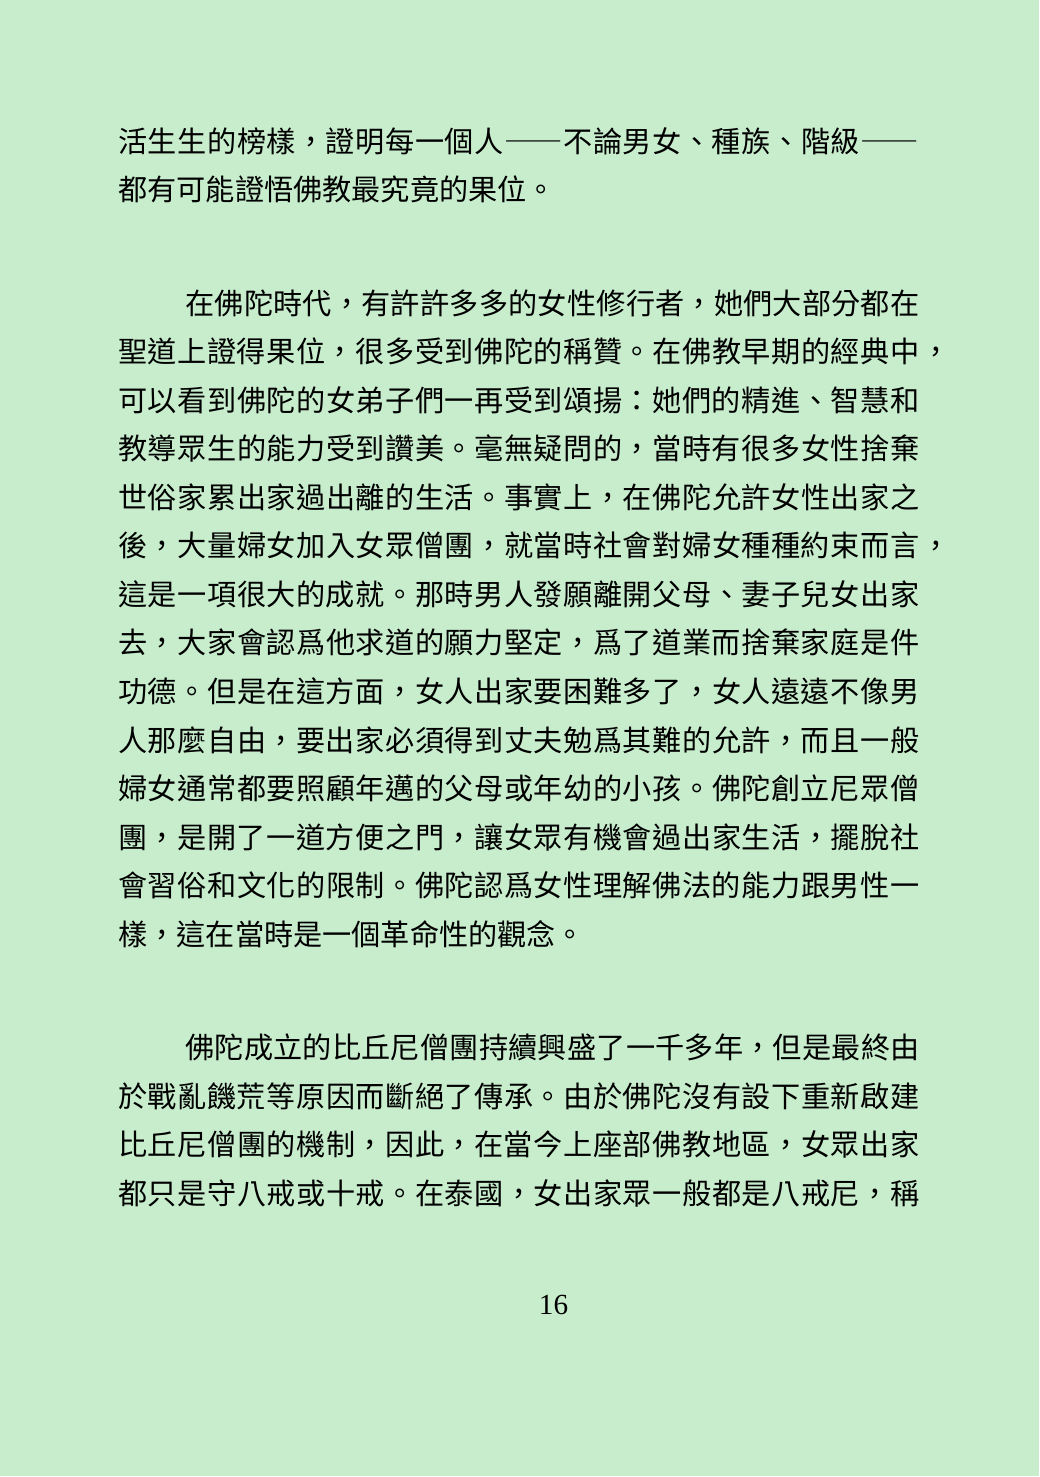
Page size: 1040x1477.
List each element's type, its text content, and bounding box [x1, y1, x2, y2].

text 活生生的榜樣，證明每一個人——不論男女、種族、階級——都有可能證悟佛教最究竟的果位。 [118, 118, 921, 209]
text 在佛陀時代，有許許多多的女性修行者，她們大部分都在聖道上證得果位，很多受到佛陀的稱贊。在佛教早期的經典中，可以看到佛陀的女弟子們一再受到頌揚：她們的精進、智慧和教導眾生的能力受到讚美。毫無疑問的，當時有很多女性捨棄世俗家累出家過出離的生活。事實上，在佛陀允許女性出家之後，大量婦女加入女眾僧團，就當時社會對婦女種種約束而言，這是一項很大的成就。那時男人發願離開父母、妻子兒女出家去，大家會認爲他求道的願力堅定，爲了道業而捨棄家庭是件功德。但是在這方面，女人出家要困難多了，女人遠遠不像男人那麼自由，要出家必須得到丈夫勉爲其難的允許，而且一般婦女通常都要照顧年邁的父母或年幼的小孩。佛陀創立尼眾僧團，是開了一道方便之門，讓女眾有機會過出家生活，擺脫社會習俗和文化的限制。佛陀認爲女性理解佛法的能力跟男性一樣，這在當時是一個革命性的觀念。 [118, 280, 921, 953]
text 佛陀成立的比丘尼僧團持續興盛了一千多年，但是最終由於戰亂饑荒等原因而斷絕了傳承。由於佛陀沒有設下重新啟建比丘尼僧團的機制，因此，在當今上座部佛教地區，女眾出家都只是守八戒或十戒。在泰國，女出家眾一般都是八戒尼，稱 [118, 1025, 921, 1213]
